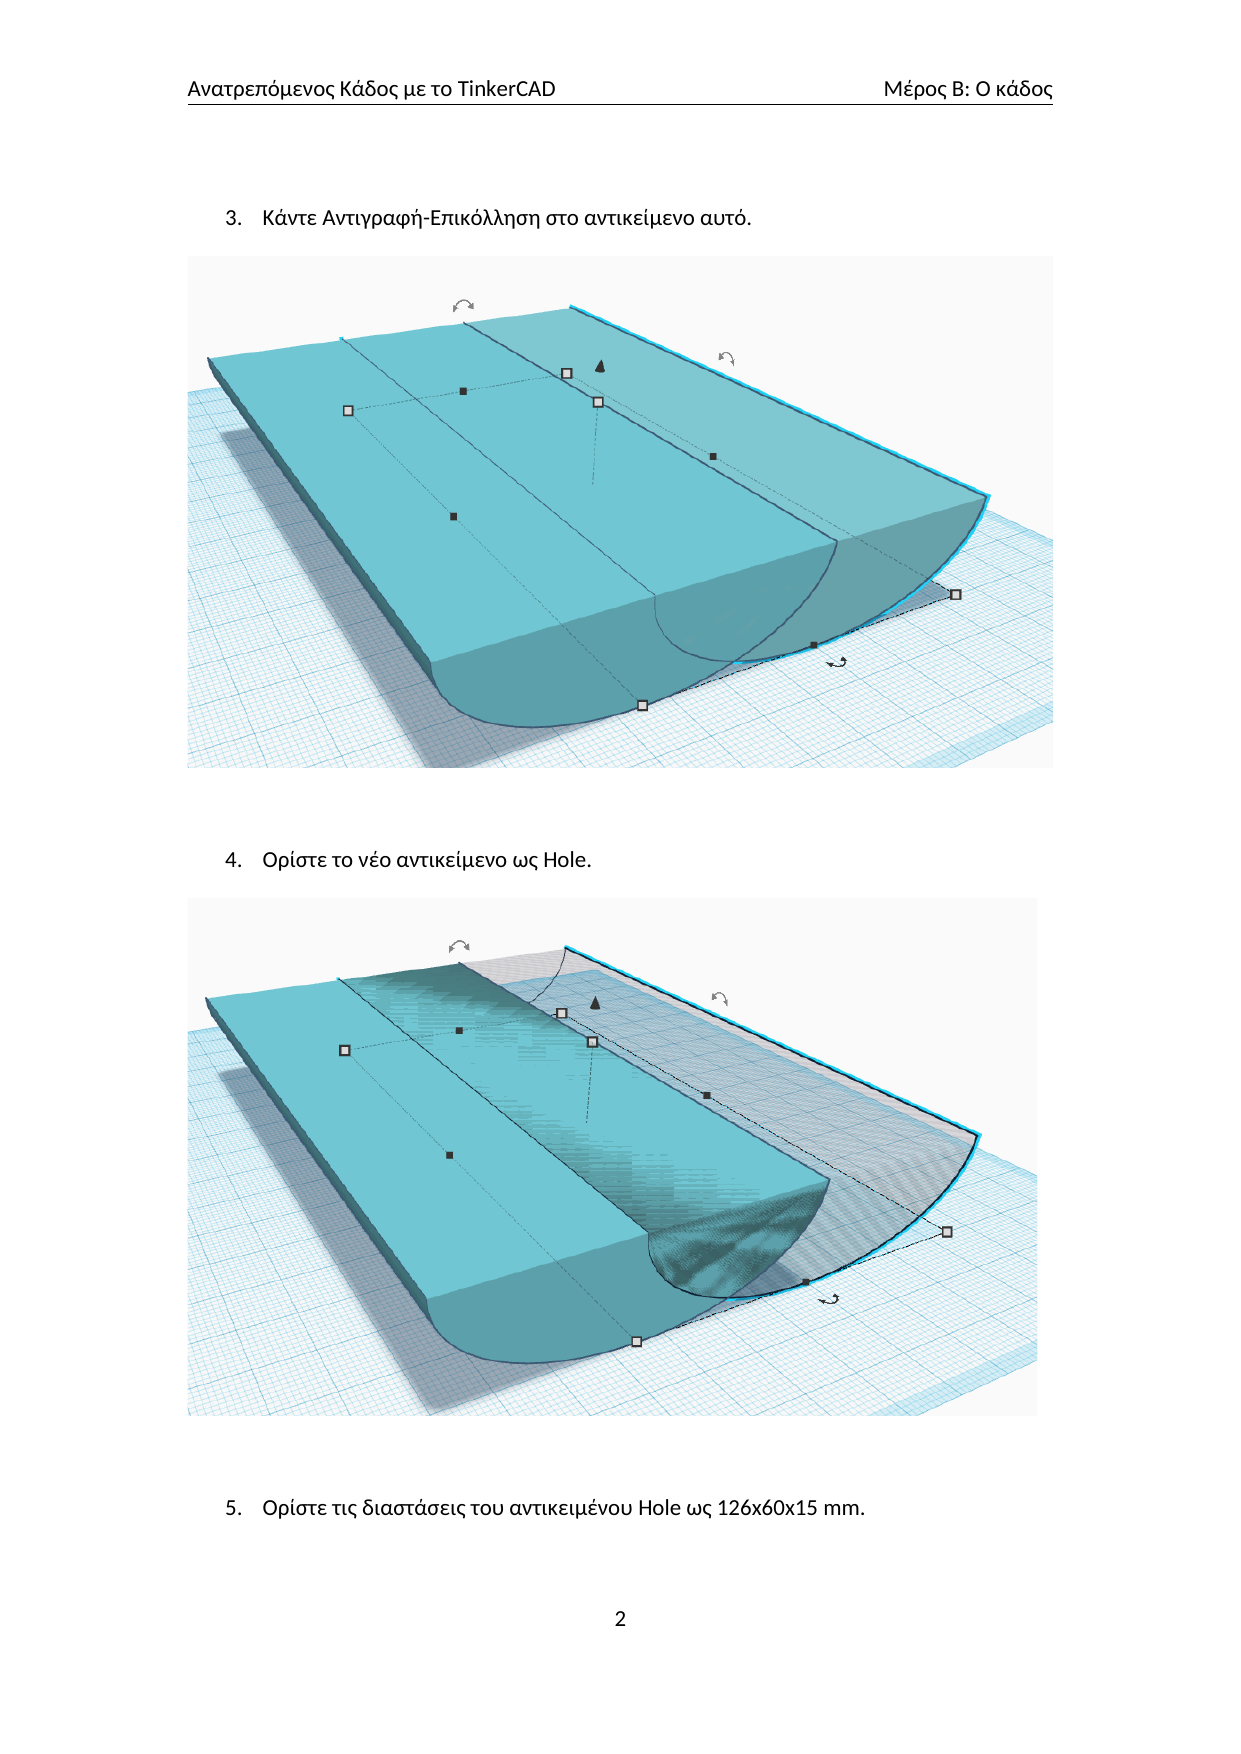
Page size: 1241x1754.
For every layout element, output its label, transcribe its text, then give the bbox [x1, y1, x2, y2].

list Κάντε Αντιγραφή-Επικόλληση στο αντικείμενο αυτό. [225, 203, 1053, 231]
list Ορίστε το νέο αντικείμενο ως Hole. [225, 845, 1053, 873]
list Ορίστε τις διαστάσεις του αντικειμένου Hole ως 126x60x15 mm. [225, 1493, 1053, 1521]
